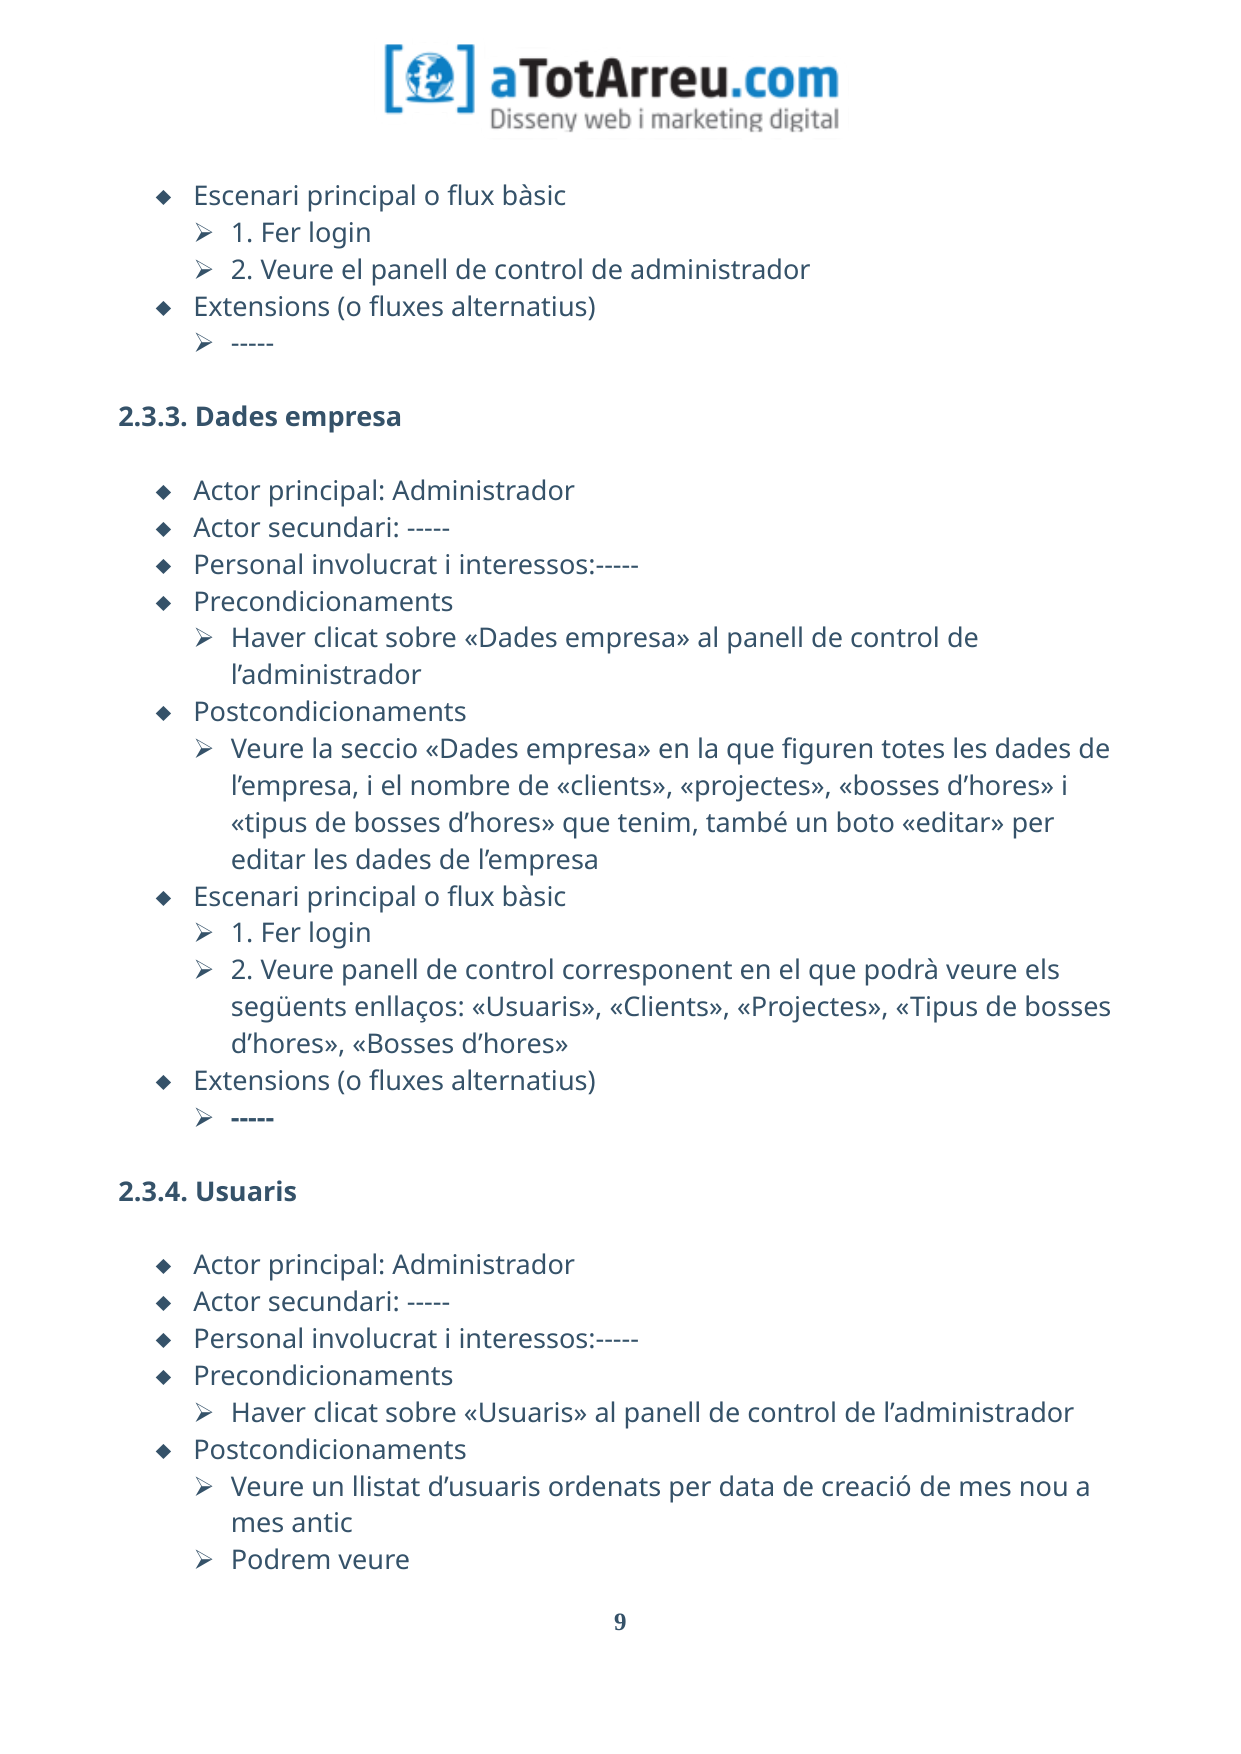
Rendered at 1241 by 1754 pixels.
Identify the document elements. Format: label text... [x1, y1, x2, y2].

list Postcondicionaments [156, 693, 1122, 729]
list Precondicionaments [156, 1356, 1122, 1393]
list 2. Veure el panell de control de administrador [193, 250, 1122, 287]
list Personal involucrat i interessos:----- [156, 1319, 1122, 1356]
list Actor principal: Administrador [156, 1246, 1122, 1283]
list Precondicionaments [156, 582, 1122, 619]
list Veure un llistat d’usuaris ordenats per data de creació de mes nou a mes antic [193, 1467, 1122, 1541]
list 1. Fer login [193, 213, 1122, 250]
picture [356, 37, 873, 141]
list Extensions (o fluxes alternatius) [156, 1061, 1122, 1098]
list Veure la seccio «Dades empresa» en la que figuren totes les dades de l’empresa, i el nombre de «clients», «projectes», «bosses d’hores» i «tipus de bosses d’hores» que tenim, també un boto «editar» per editar les dades de l’empresa [193, 729, 1122, 877]
list 2. Veure panell de control corresponent en el que podrà veure els següents enllaços: «Usuaris», «Clients», «Projectes», «Tipus de bosses d’hores», «Bosses d’hores» [193, 951, 1122, 1061]
list Extensions (o fluxes alternatius) [156, 287, 1122, 324]
list Haver clicat sobre «Usuaris» al panell de control de l’administrador [193, 1393, 1122, 1430]
list ----- [193, 324, 1122, 361]
list Actor principal: Administrador [156, 471, 1122, 508]
list Personal involucrat i interessos:----- [156, 545, 1122, 582]
list Actor secundari: ----- [156, 508, 1122, 545]
text 2.3.3. Dades empresa [118, 398, 1122, 434]
list Escenari principal o flux bàsic [156, 176, 1122, 213]
list Actor secundari: ----- [156, 1283, 1122, 1319]
list Postcondicionaments [156, 1430, 1122, 1467]
list Escenari principal o flux bàsic [156, 877, 1122, 914]
text 2.3.4. Usuaris [118, 1172, 1122, 1209]
list Podrem veure [193, 1541, 1122, 1578]
list ----- [193, 1098, 1122, 1135]
list 1. Fer login [193, 914, 1122, 951]
list Haver clicat sobre «Dades empresa» al panell de control de l’administrador [193, 619, 1122, 693]
